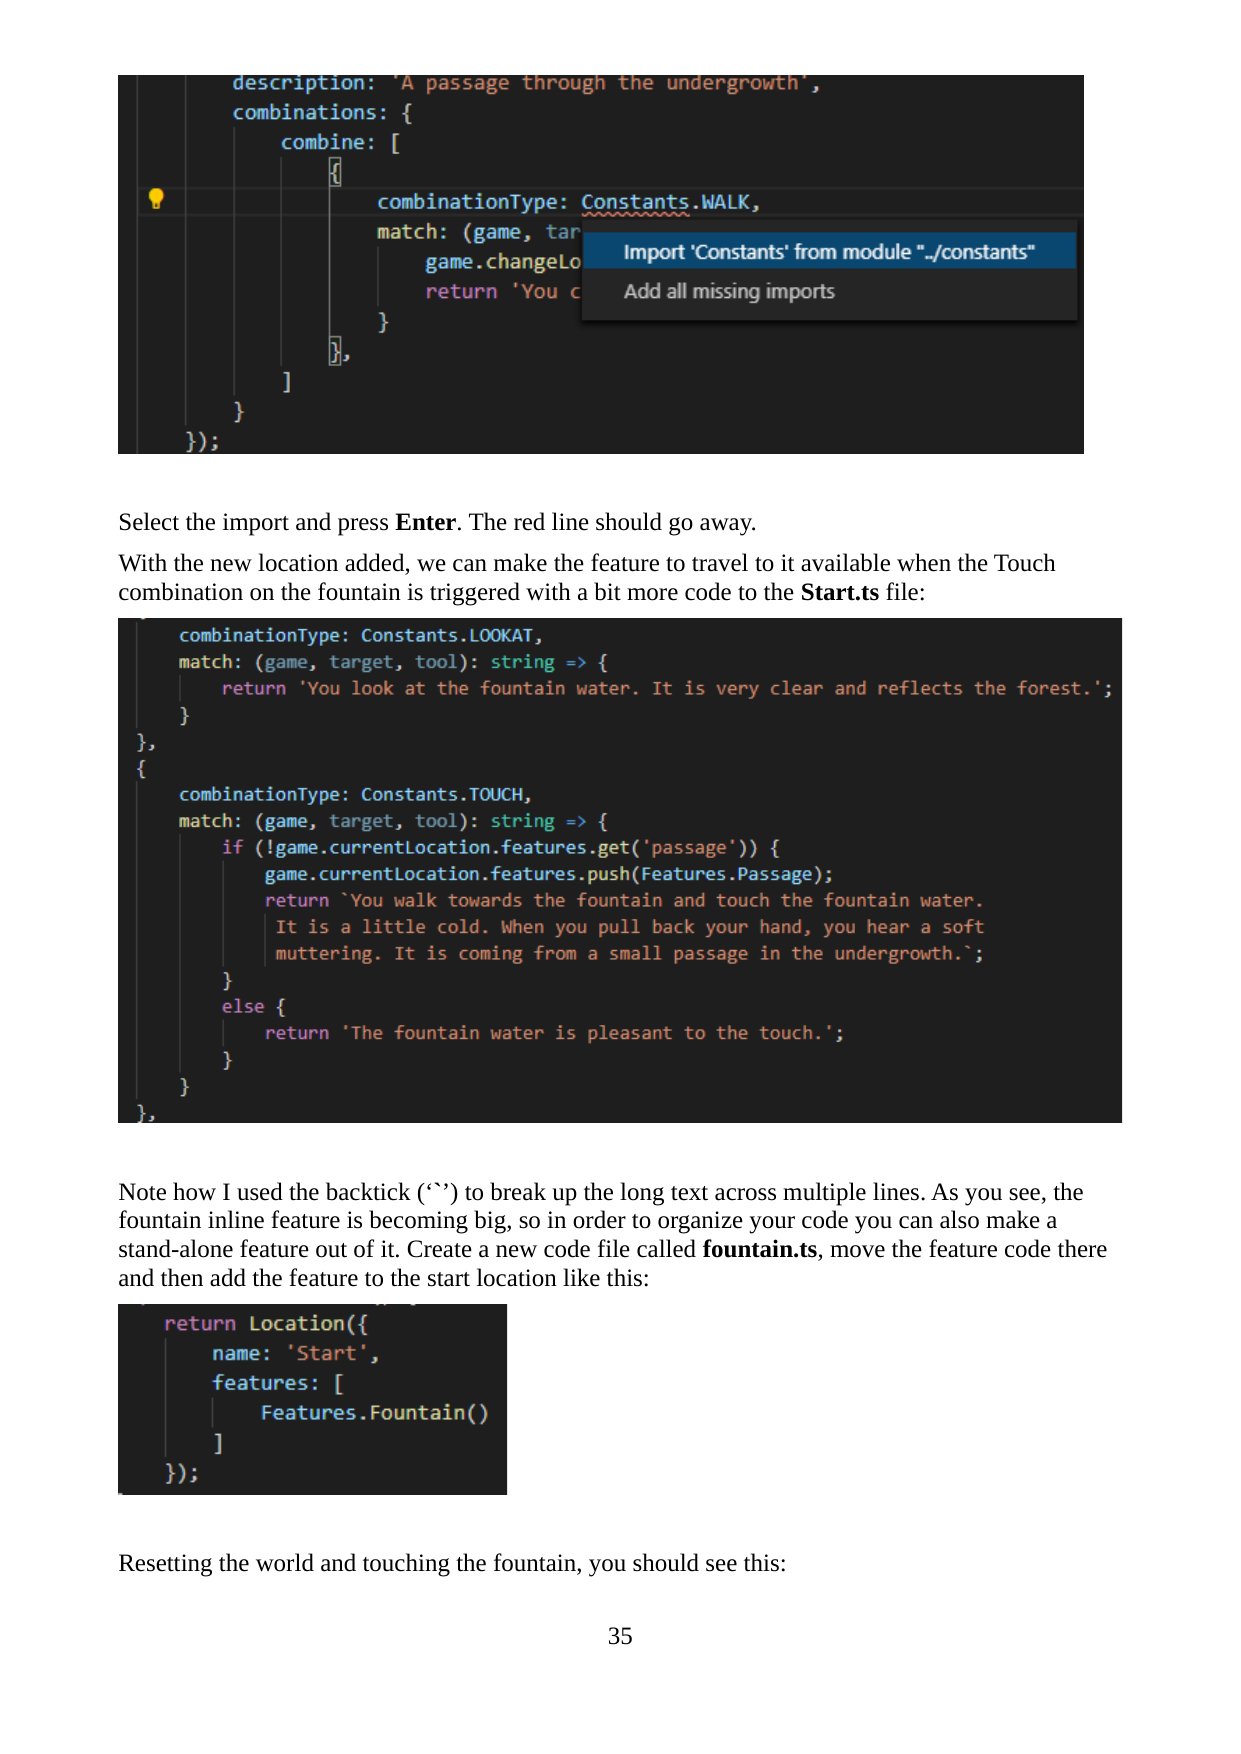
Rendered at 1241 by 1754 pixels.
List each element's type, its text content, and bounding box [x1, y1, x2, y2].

text Note how I used the backtick (‘`’) to break up the long text across multiple lines. As you see, the fountain inline feature is becoming big, so in order to organize your code you can also make a stand-alone feature out of it. Create a new code file called fountain.ts, move the feature code there and then add the feature to the start location like this: [118, 1177, 1122, 1292]
text Select the import and press Enter. The red line should go away. [118, 507, 1122, 536]
text With the new location added, we can make the feature to travel to it available when the Touch combination on the fountain is triggered with a bit more code to the Start.ts file: [118, 548, 1122, 606]
text Resetting the world and touching the fountain, you should see this: [118, 1548, 1122, 1577]
